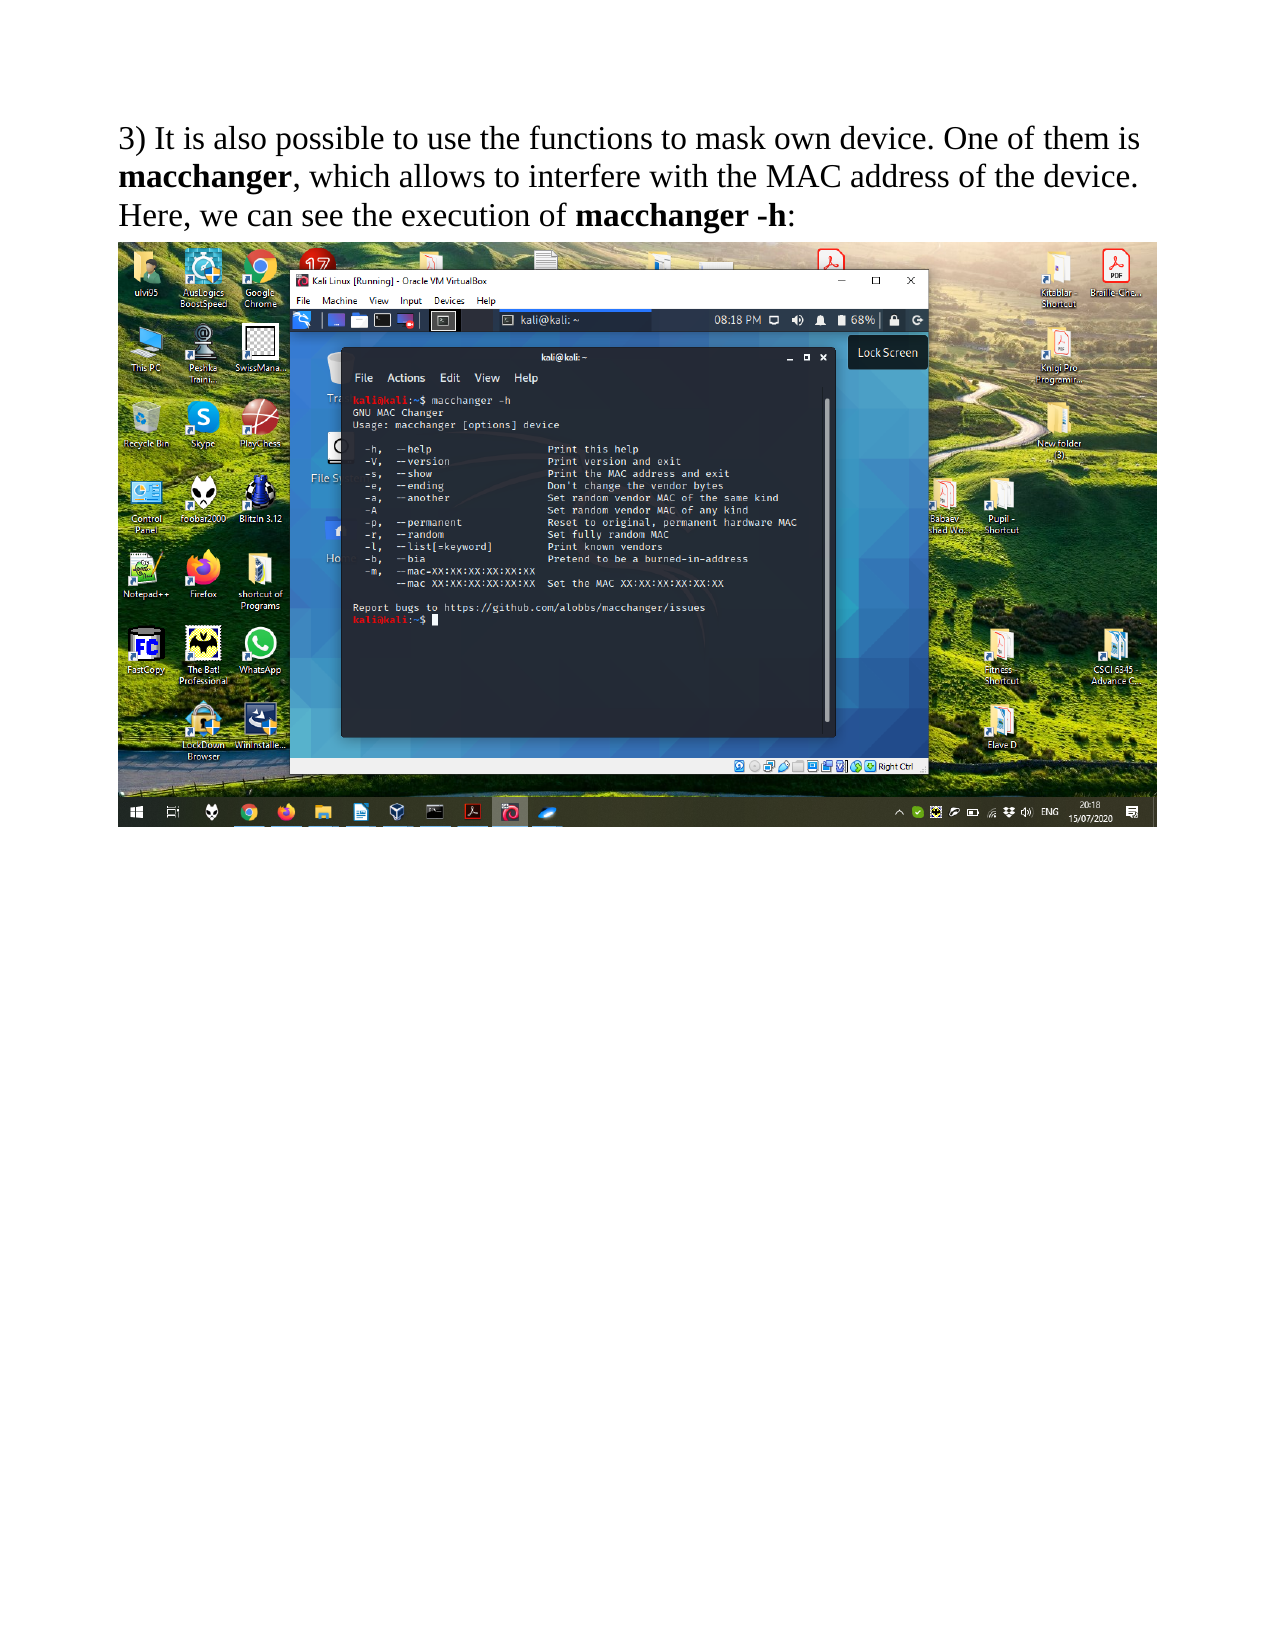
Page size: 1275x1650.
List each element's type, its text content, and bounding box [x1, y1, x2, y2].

picture [118, 242, 1157, 827]
text 3) It is also possible to use the functions to mask own device. One of them is macchanger, which allows to interfere with the MAC address of the device. Here, we can see the execution of macchanger -h: [118, 118, 1157, 233]
